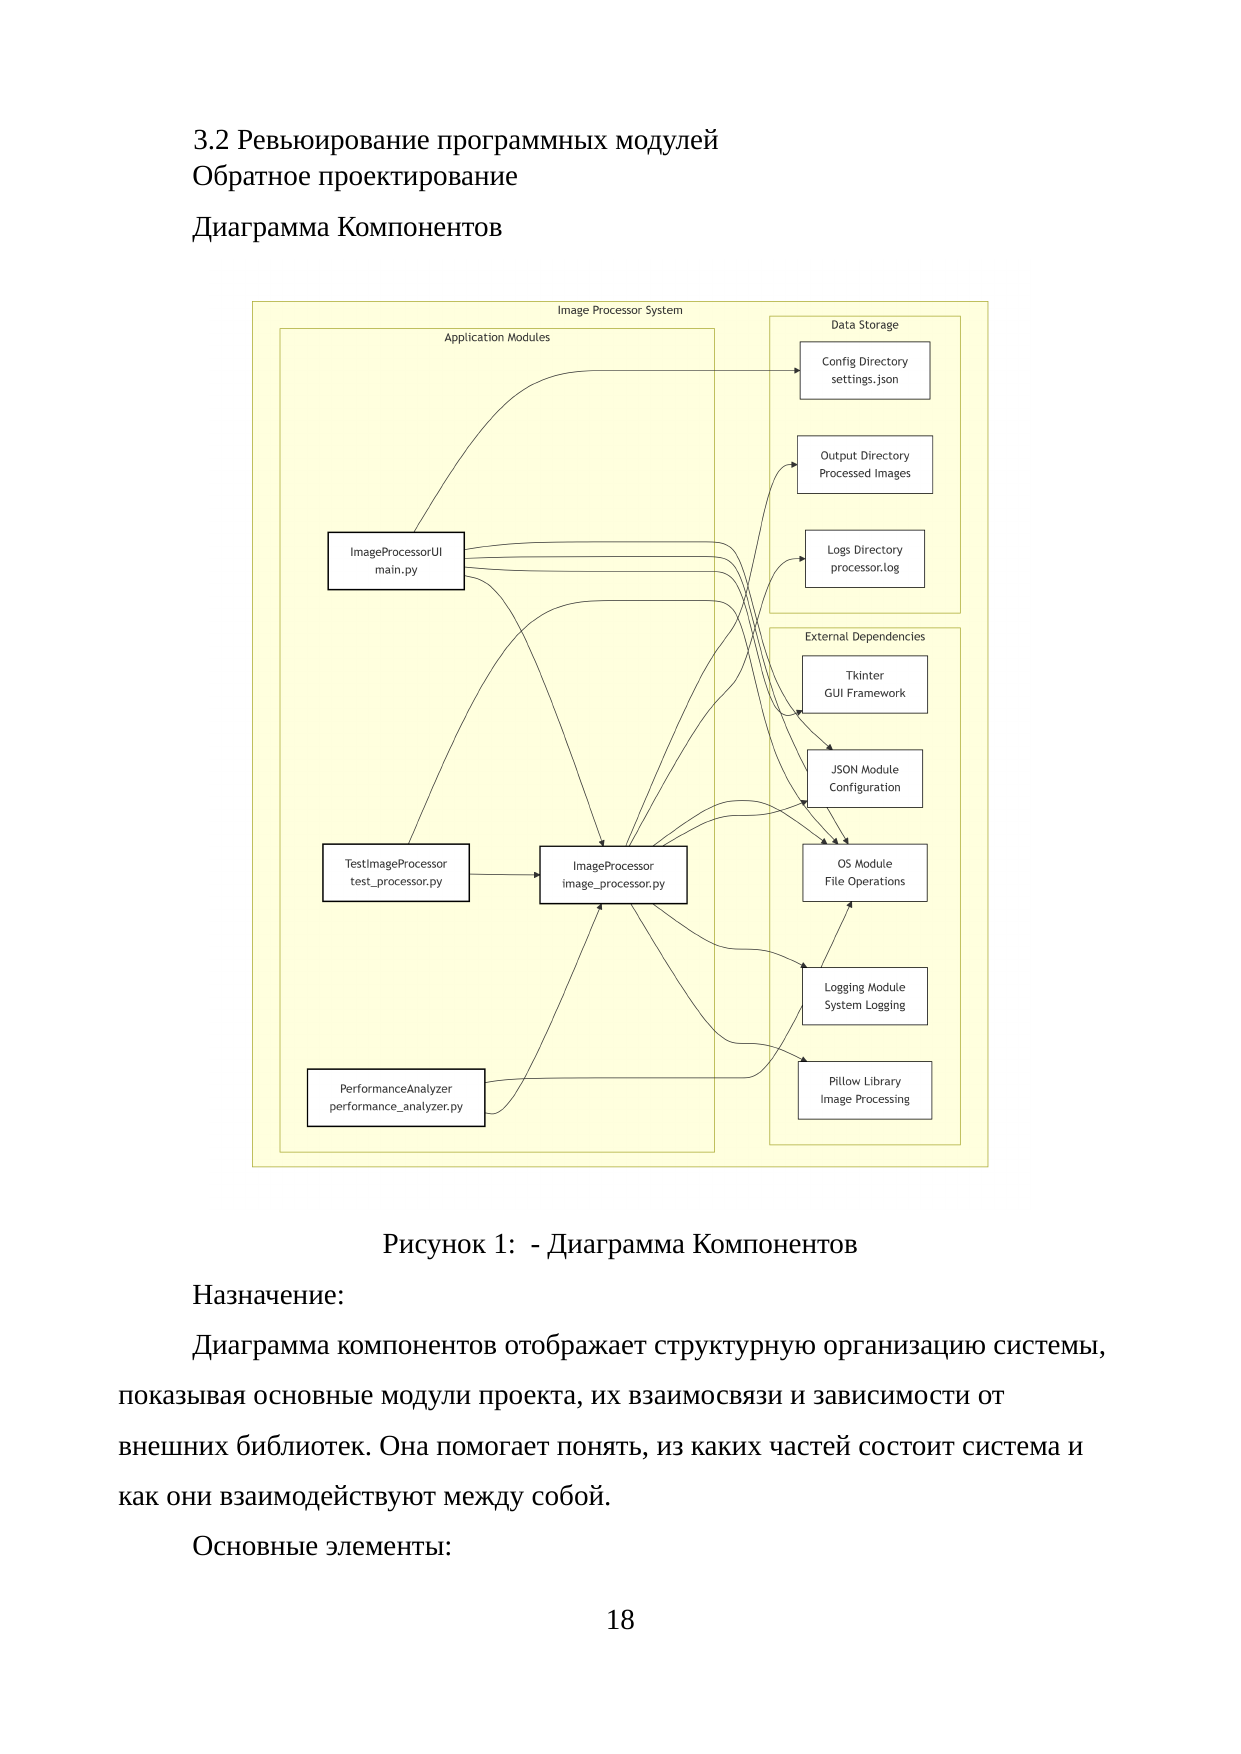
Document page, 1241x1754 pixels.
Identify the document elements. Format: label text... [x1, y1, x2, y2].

text Диаграмма Компонентов [118, 209, 1122, 242]
subtitle 3.2 Ревьюирование программных модулей [156, 122, 1122, 156]
text Основные элементы: [118, 1528, 1122, 1562]
text Обратное проектирование [118, 158, 1122, 192]
text Рисунок 1: - Диаграмма Компонентов [209, 1210, 1031, 1260]
text Назначение: [118, 259, 1122, 1310]
text Диаграмма компонентов отображает структурную организацию системы, показывая основные модули проекта, их взаимосвязи и зависимости от внешних библиотек. Она помогает понять, из каких частей состоит система и как они взаимодействуют между собой. [118, 1327, 1122, 1512]
picture [209, 259, 1031, 1210]
